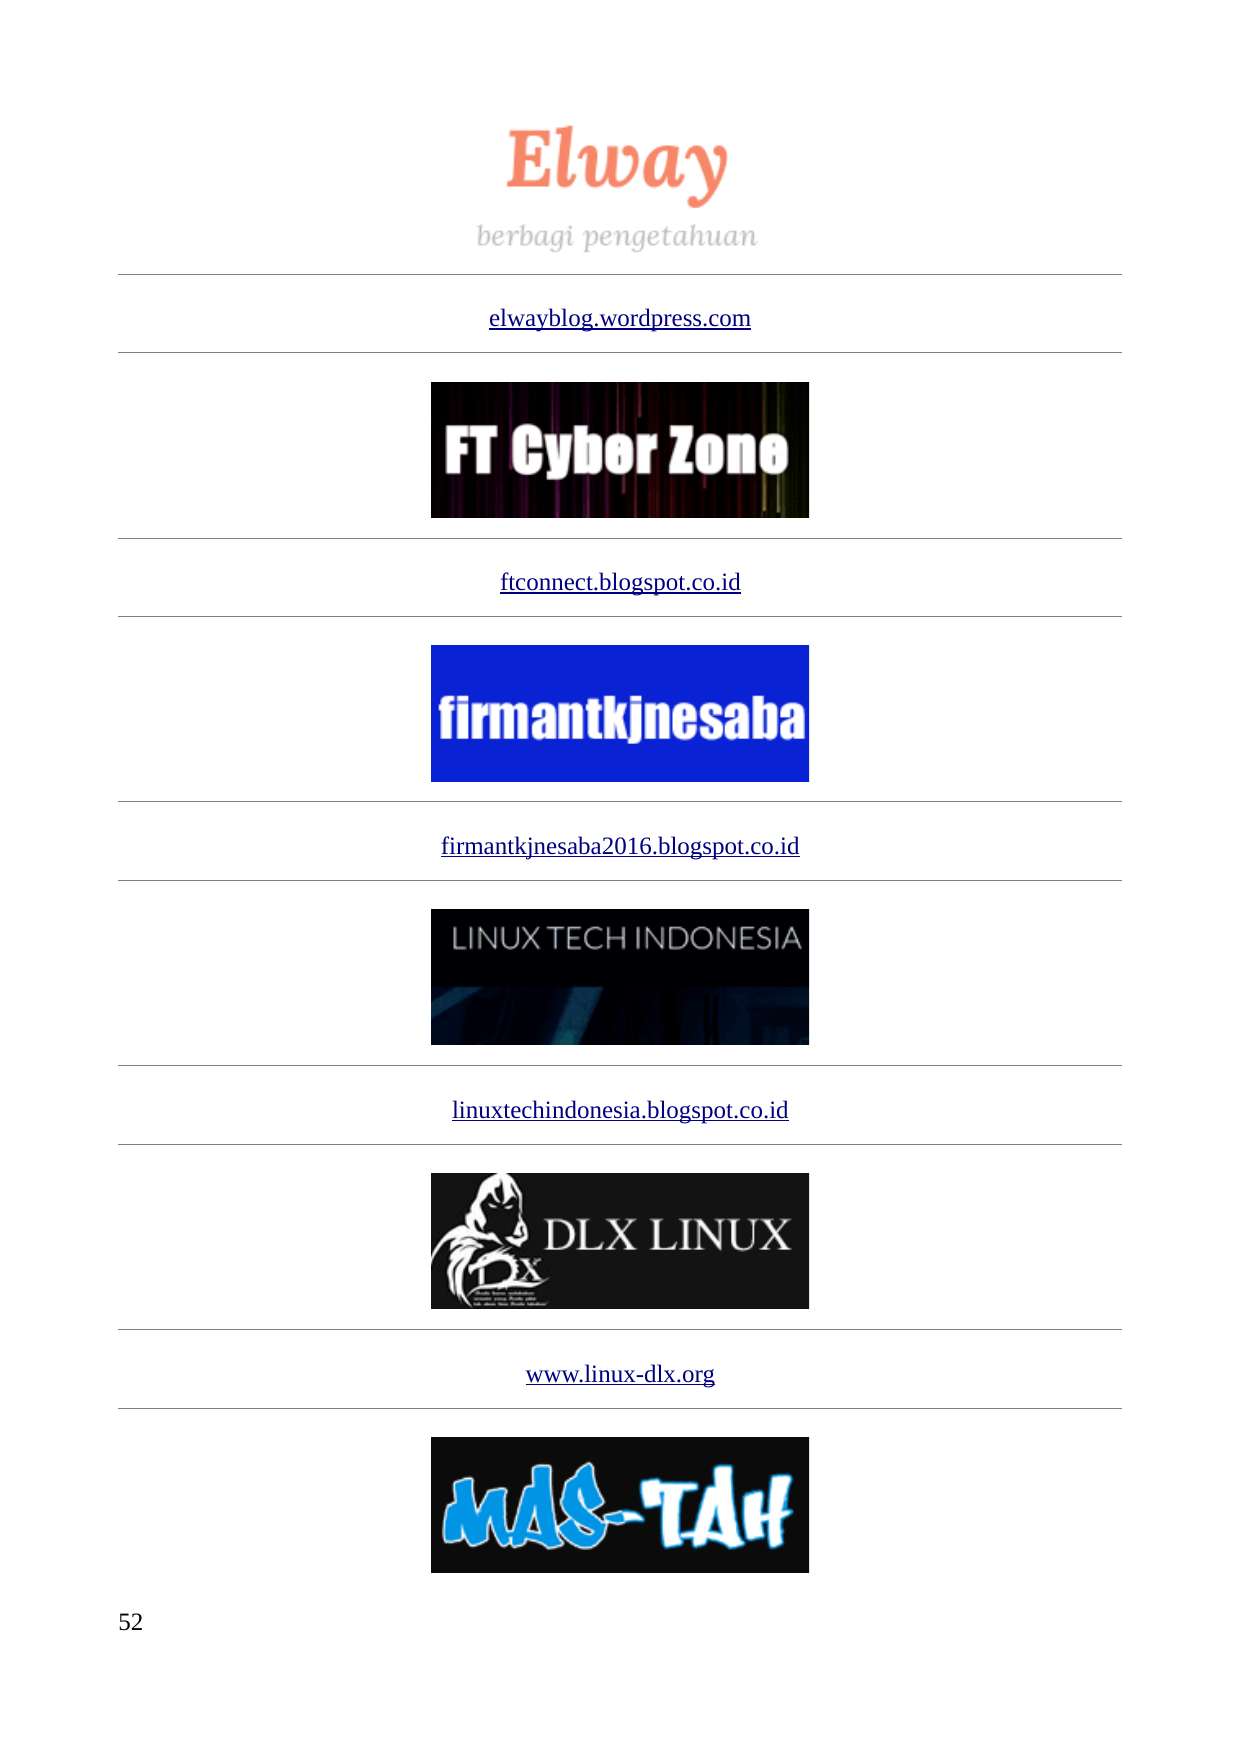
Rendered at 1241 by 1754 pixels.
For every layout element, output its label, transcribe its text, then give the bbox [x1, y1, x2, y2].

picture [431, 1173, 810, 1309]
text linuxtechindonesia.blogspot.co.id [118, 1095, 1122, 1124]
text elwayblog.wordpress.com [118, 303, 1122, 332]
picture [431, 118, 810, 254]
text firmantkjnesaba2016.blogspot.co.id [118, 831, 1122, 860]
picture [431, 645, 810, 782]
picture [431, 382, 810, 518]
text ftconnect.blogspot.co.id [118, 567, 1122, 596]
text www.linux-dlx.org [118, 1359, 1122, 1387]
picture [431, 1437, 810, 1573]
picture [431, 909, 810, 1045]
